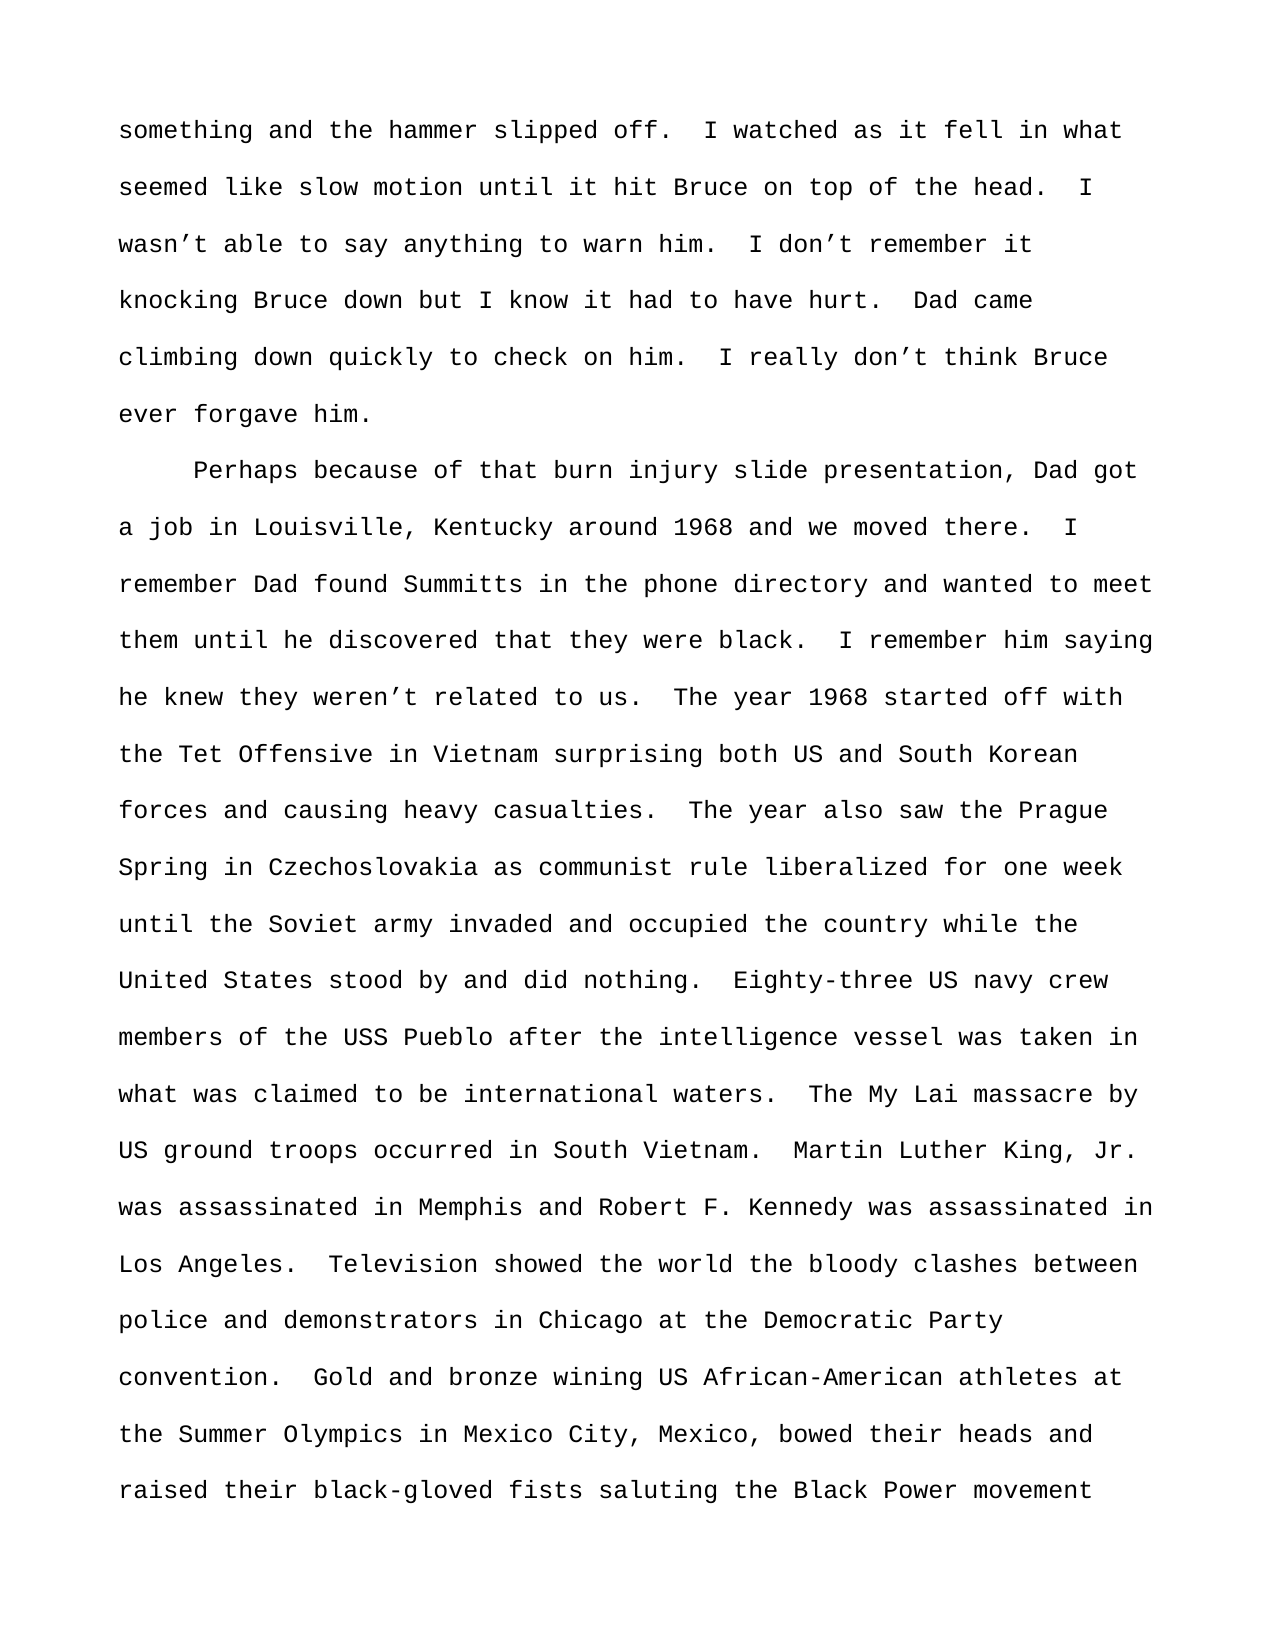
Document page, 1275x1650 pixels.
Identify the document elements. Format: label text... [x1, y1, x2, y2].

text Perhaps because of that burn injury slide presentation, Dad got a job in Louisville, Kentucky around 1968 and we moved there. I remember Dad found Summitts in the phone directory and wanted to meet them until he discovered that they were black. I remember him saying he knew they weren’t related to us. The year 1968 started off with the Tet Offensive in Vietnam surprising both US and South Korean forces and causing heavy casualties. The year also saw the Prague Spring in Czechoslovakia as communist rule liberalized for one week until the Soviet army invaded and occupied the country while the United States stood by and did nothing. Eighty-three US navy crew members of the USS Pueblo after the intelligence vessel was taken in what was claimed to be international waters. The My Lai massacre by US ground troops occurred in South Vietnam. Martin Luther King, Jr. was assassinated in Memphis and Robert F. Kennedy was assassinated in Los Angeles. Television showed the world the bloody clashes between police and demonstrators in Chicago at the Democratic Party convention. Gold and bronze wining US African-American athletes at the Summer Olympics in Mexico City, Mexico, bowed their heads and raised their black-gloved fists saluting the Black Power movement [118, 458, 1157, 1506]
text something and the hammer slipped off. I watched as it fell in what seemed like slow motion until it hit Bruce on top of the head. I wasn’t able to say anything to warn him. I don’t remember it knocking Bruce down but I know it had to have hurt. Dad came climbing down quickly to check on him. I really don’t think Bruce ever forgave him. [118, 118, 1157, 430]
